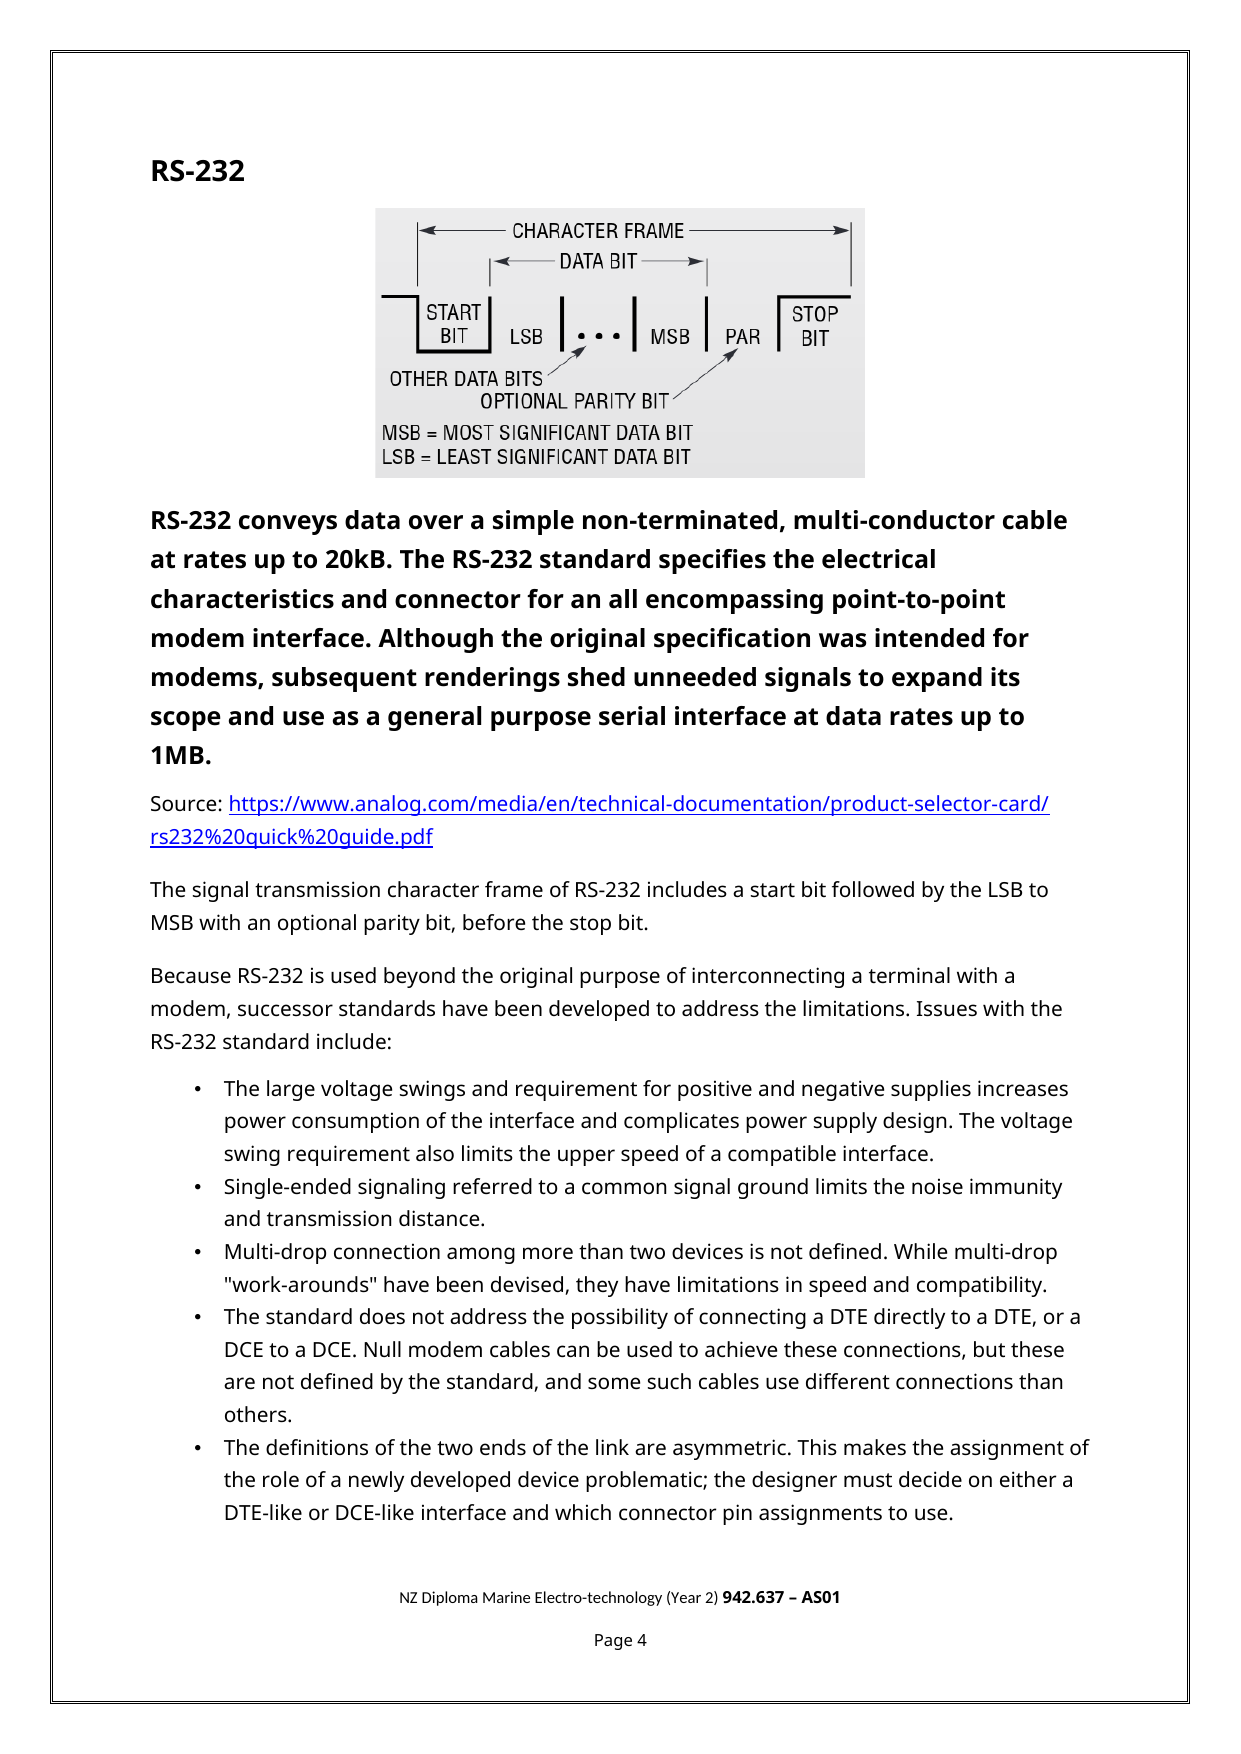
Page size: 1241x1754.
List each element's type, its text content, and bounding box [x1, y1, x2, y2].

subtitle RS-232 [150, 150, 1090, 190]
subtitle RS-232 conveys data over a simple non-terminated, multi-conductor cable at rates up to 20kB. The RS-232 standard specifies the electrical characteristics and connector for an all encompassing point-to-point modem interface. Although the original specification was intended for modems, subsequent renderings shed unneeded signals to expand its scope and use as a general purpose serial interface at data rates up to 1MB. [150, 503, 1090, 772]
list Multi-drop connection among more than two devices is not defined. While multi-drop "work-arounds" have been devised, they have limitations in speed and compatibility. [194, 1237, 1090, 1298]
text Source: https://www.analog.com/media/en/technical-documentation/product-selector-card/rs232%20quick%20guide.pdf [150, 789, 1090, 851]
picture [375, 208, 865, 478]
text The signal transmission character frame of RS-232 includes a start bit followed by the LSB to MSB with an optional parity bit, before the stop bit. [150, 876, 1090, 937]
list Single-ended signaling referred to a common signal ground limits the noise immunity and transmission distance. [194, 1172, 1090, 1233]
list The large voltage swings and requirement for positive and negative supplies increases power consumption of the interface and complicates power supply design. The voltage swing requirement also limits the upper speed of a compatible interface. [194, 1074, 1090, 1168]
list The standard does not address the possibility of connecting a DTE directly to a DTE, or a DCE to a DCE. Null modem cables can be used to achieve these connections, but these are not defined by the standard, and some such cables use different connections than others. [194, 1302, 1090, 1428]
text Because RS-232 is used beyond the original purpose of interconnecting a terminal with a modem, successor standards have been developed to address the limitations. Issues with the RS-232 standard include: [150, 962, 1090, 1055]
list The definitions of the two ends of the link are asymmetric. This makes the assignment of the role of a newly developed device problematic; the designer must decide on either a DTE-like or DCE-like interface and which connector pin assignments to use. [194, 1433, 1090, 1526]
